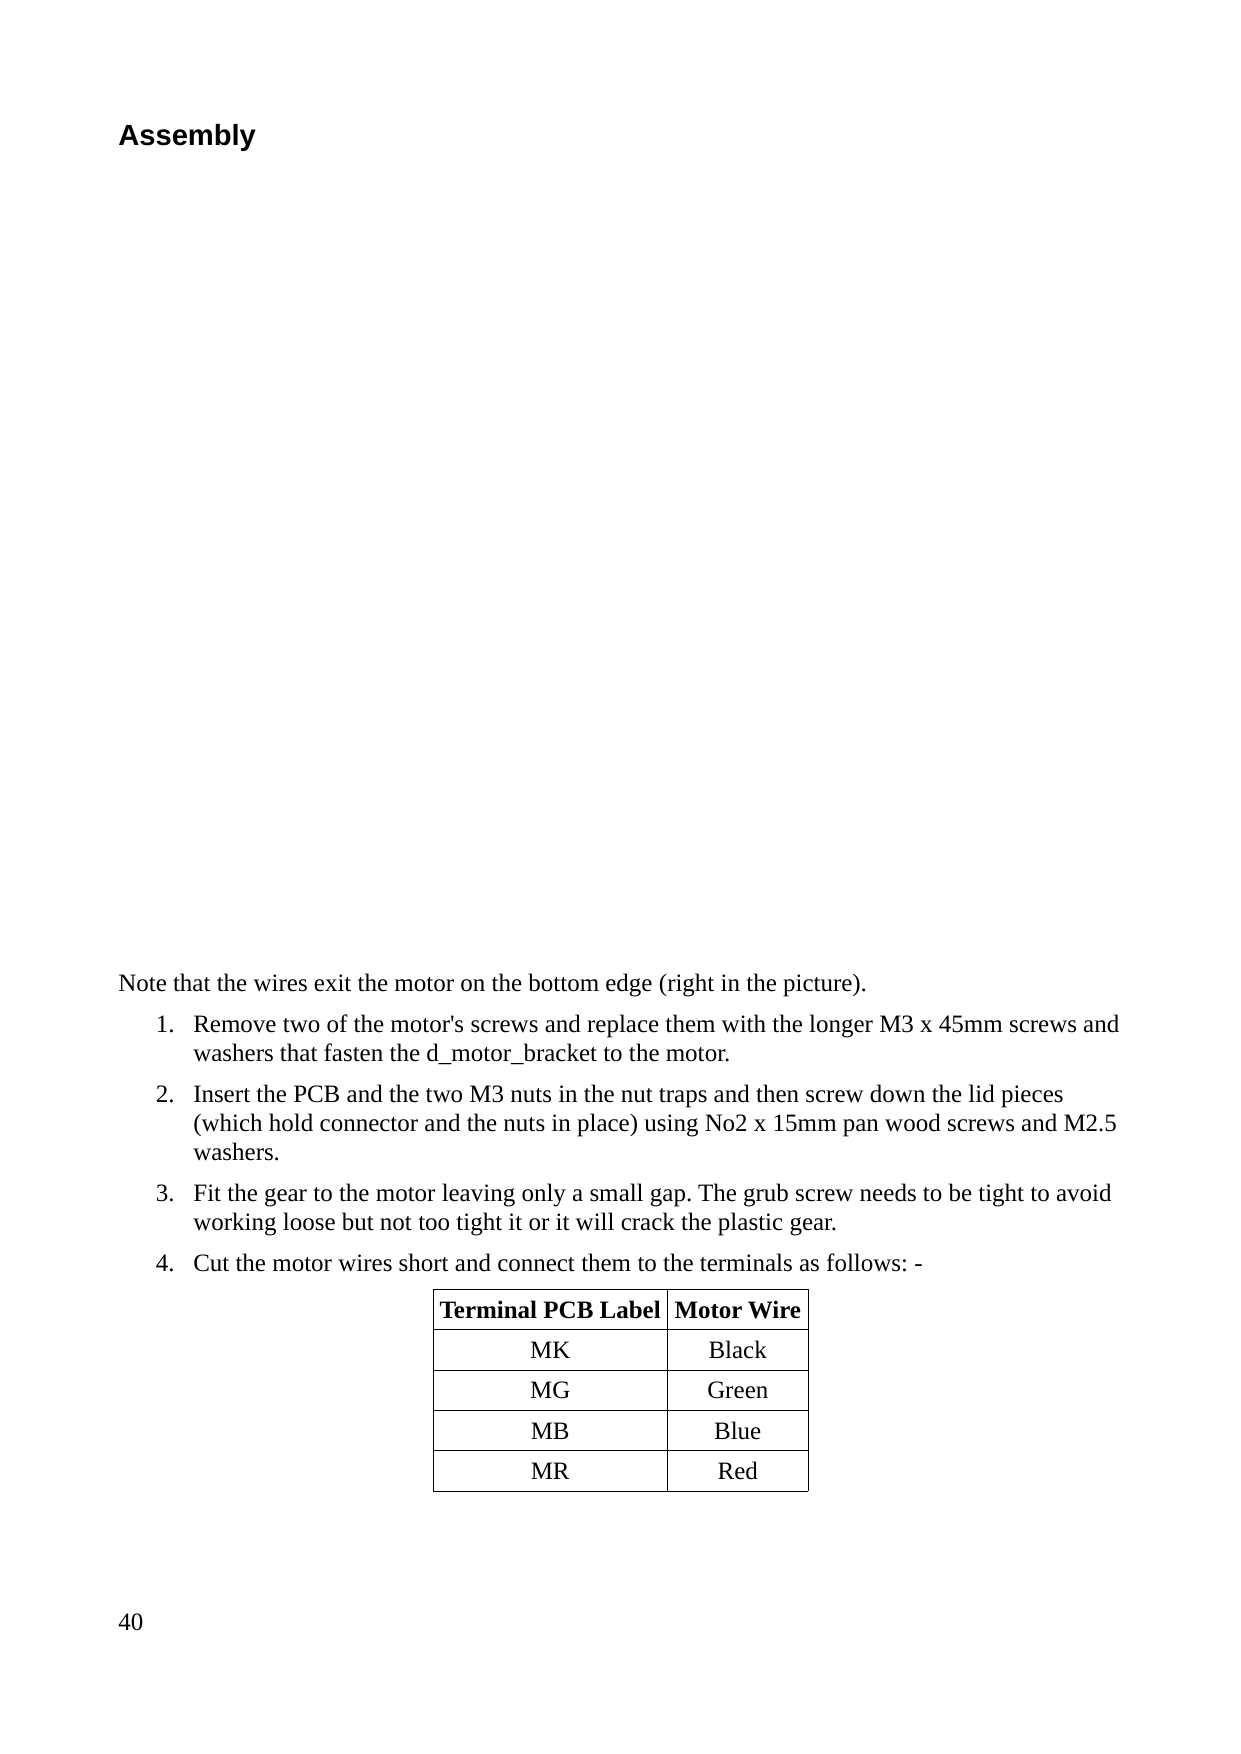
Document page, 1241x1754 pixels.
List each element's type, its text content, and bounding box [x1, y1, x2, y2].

table_header Motor Wire [668, 1290, 808, 1329]
table_header Terminal PCB Label [434, 1290, 667, 1329]
list Remove two of the motor's screws and replace them with the longer M3 x 45mm screws and washers that fasten the d_motor_bracket to the motor. [156, 1009, 1122, 1067]
table_cell Black [668, 1330, 808, 1370]
table_cell Red [668, 1451, 808, 1491]
table_cell MB [434, 1411, 667, 1450]
subtitle Assembly [118, 118, 1122, 152]
table_cell MR [434, 1451, 667, 1491]
text Note that the wires exit the motor on the bottom edge (right in the picture). [118, 164, 1122, 997]
table_cell Green [668, 1371, 808, 1410]
list Cut the motor wires short and connect them to the terminals as follows: - [156, 1248, 1122, 1277]
table_cell Blue [668, 1411, 808, 1450]
list Fit the gear to the motor leaving only a small gap. The grub screw needs to be tight to avoid working loose but not too tight it or it will crack the plastic gear. [156, 1178, 1122, 1235]
table_cell MK [434, 1330, 667, 1370]
list Insert the PCB and the two M3 nuts in the nut traps and then screw down the lid pieces (which hold connector and the nuts in place) using No2 x 15mm pan wood screws and M2.5 washers. [156, 1079, 1122, 1165]
table_cell MG [434, 1371, 667, 1410]
